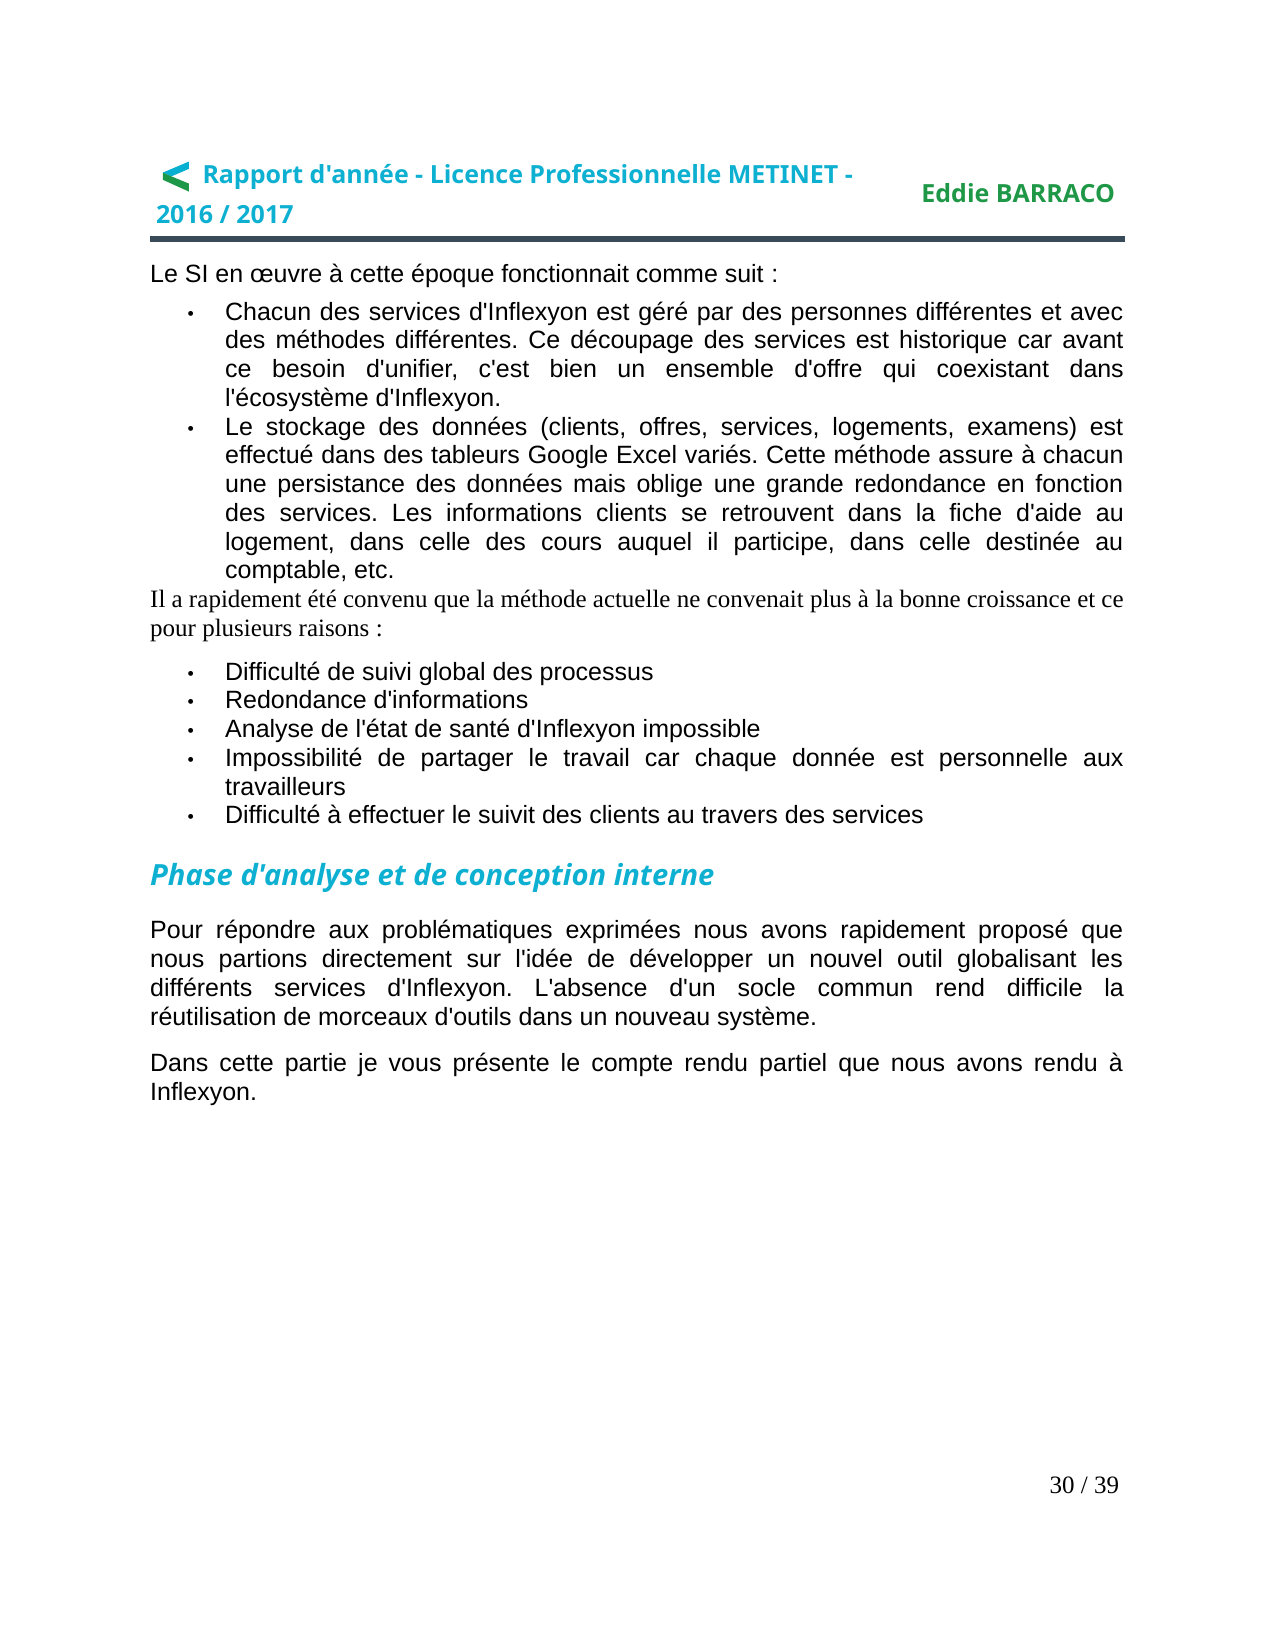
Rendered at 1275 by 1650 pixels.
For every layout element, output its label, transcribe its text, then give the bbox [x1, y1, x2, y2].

list Chacun des services d'Inflexyon est géré par des personnes différentes et avec des méthodes différentes. Ce découpage des services est historique car avant ce besoin d'unifier, c'est bien un ensemble d'offre qui coexistant dans l'écosystème d'Inflexyon. [187, 297, 1125, 412]
subtitle Phase d'analyse et de conception interne [150, 854, 1125, 894]
list Analyse de l'état de santé d'Inflexyon impossible [187, 714, 1125, 743]
text Le SI en œuvre à cette époque fonctionnait comme suit : [150, 259, 1125, 288]
text Il a rapidement été convenu que la méthode actuelle ne convenait plus à la bonne croissance et ce pour plusieurs raisons : [150, 584, 1125, 642]
text Dans cette partie je vous présente le compte rendu partiel que nous avons rendu à Inflexyon. [150, 1048, 1125, 1106]
list Redondance d'informations [187, 685, 1125, 714]
text Pour répondre aux problématiques exprimées nous avons rapidement proposé que nous partions directement sur l'idée de développer un nouvel outil globalisant les différents services d'Inflexyon. L'absence d'un socle commun rend difficile la réutilisation de morceaux d'outils dans un nouveau système. [150, 915, 1125, 1030]
list Difficulté de suivi global des processus [187, 657, 1125, 685]
list Impossibilité de partager le travail car chaque donnée est personnelle aux travailleurs [187, 743, 1125, 800]
list Difficulté à effectuer le suivit des clients au travers des services [187, 800, 1125, 829]
list Le stockage des données (clients, offres, services, logements, examens) est effectué dans des tableurs Google Excel variés. Cette méthode assure à chacun une persistance des données mais oblige une grande redondance en fonction des services. Les informations clients se retrouvent dans la fiche d'aide au logement, dans celle des cours auquel il participe, dans celle destinée au comptable, etc. [187, 412, 1125, 584]
